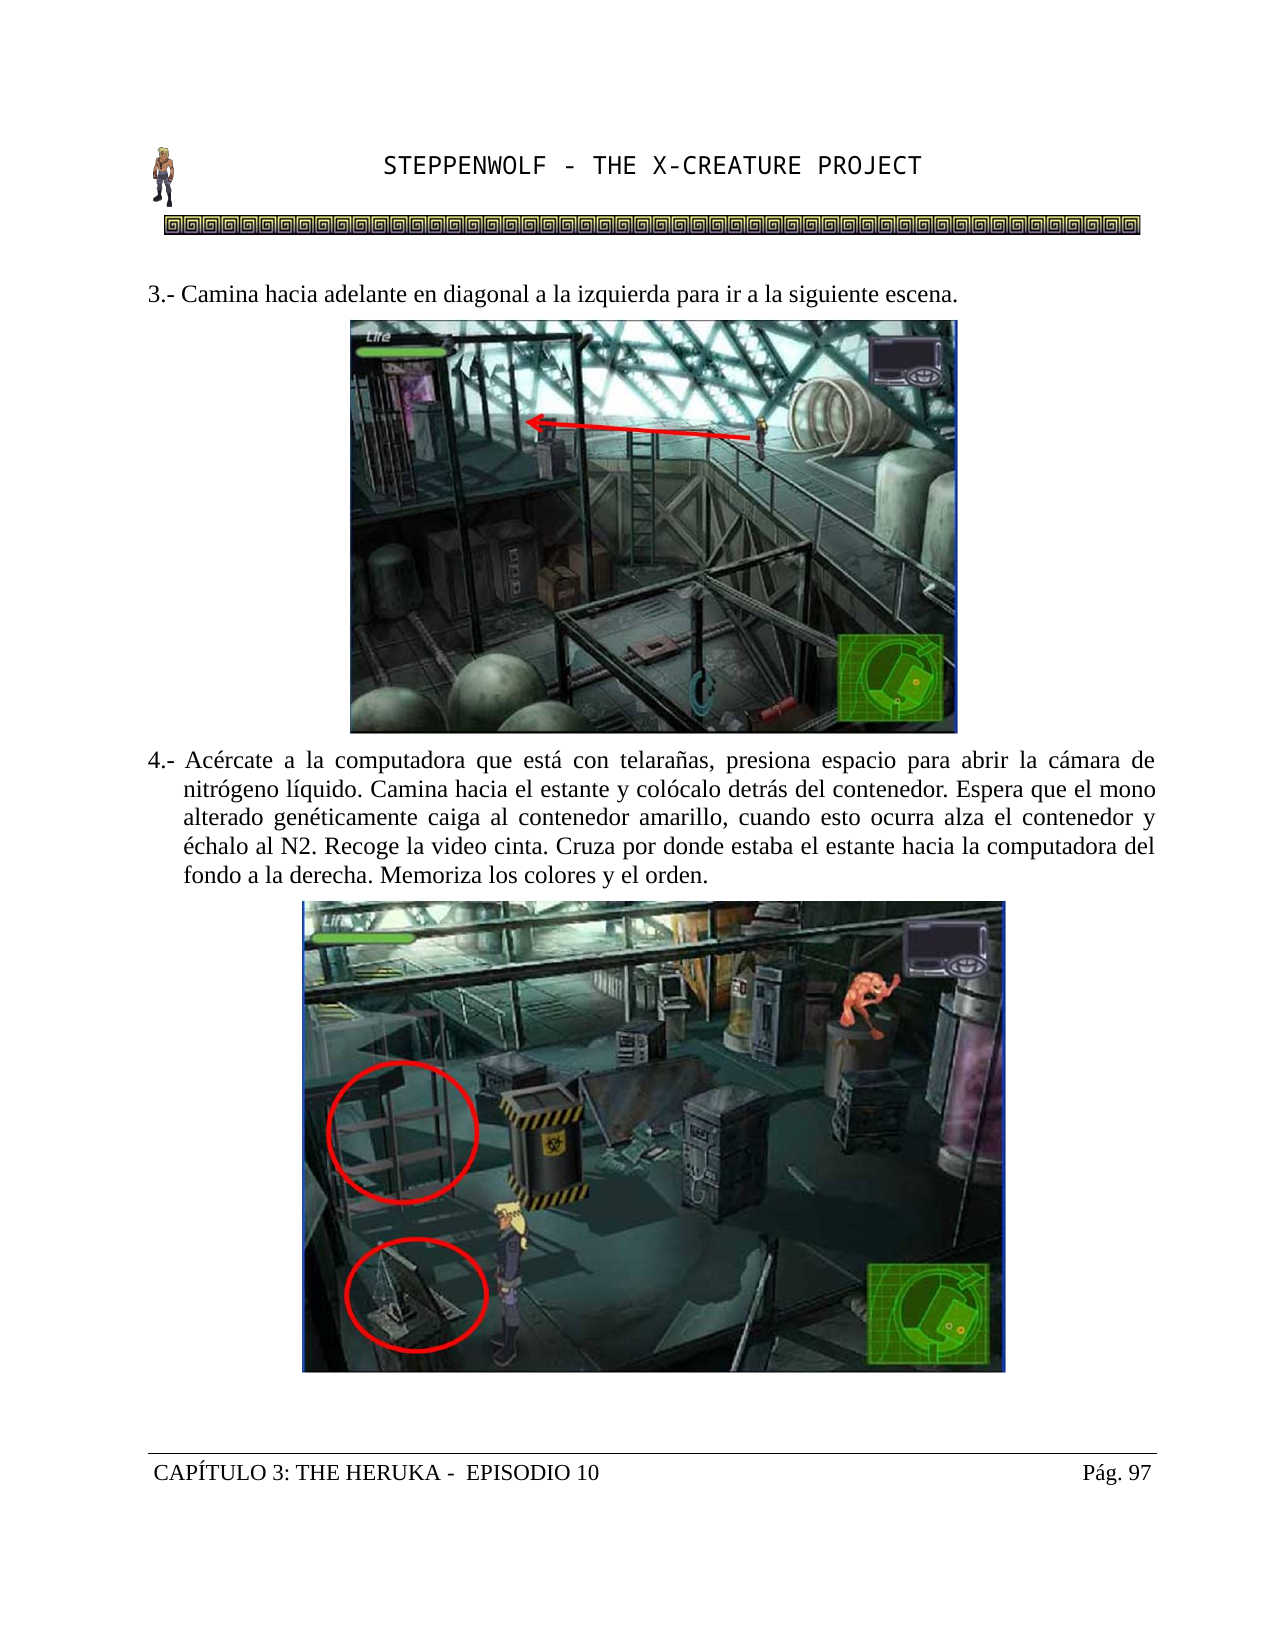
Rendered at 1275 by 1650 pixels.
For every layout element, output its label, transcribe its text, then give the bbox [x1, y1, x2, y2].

picture [164, 215, 1141, 235]
picture [349, 319, 958, 734]
picture [147, 147, 181, 207]
picture [301, 900, 1006, 1373]
text 3.- Camina hacia adelante en diagonal a la izquierda para ir a la siguiente escena. [148, 279, 1157, 308]
text 4.- Acércate a la computadora que está con telarañas, presiona espacio para abrir la cámara de nitrógeno líquido. Camina hacia el estante y colócalo detrás del contenedor. Espera que el mono alterado genéticamente caiga al contenedor amarillo, cuando esto ocurra alza el contenedor y échalo al N2. Recoge la video cinta. Cruza por donde estaba el estante hacia la computadora del fondo a la derecha. Memoriza los colores y el orden. [148, 745, 1157, 889]
